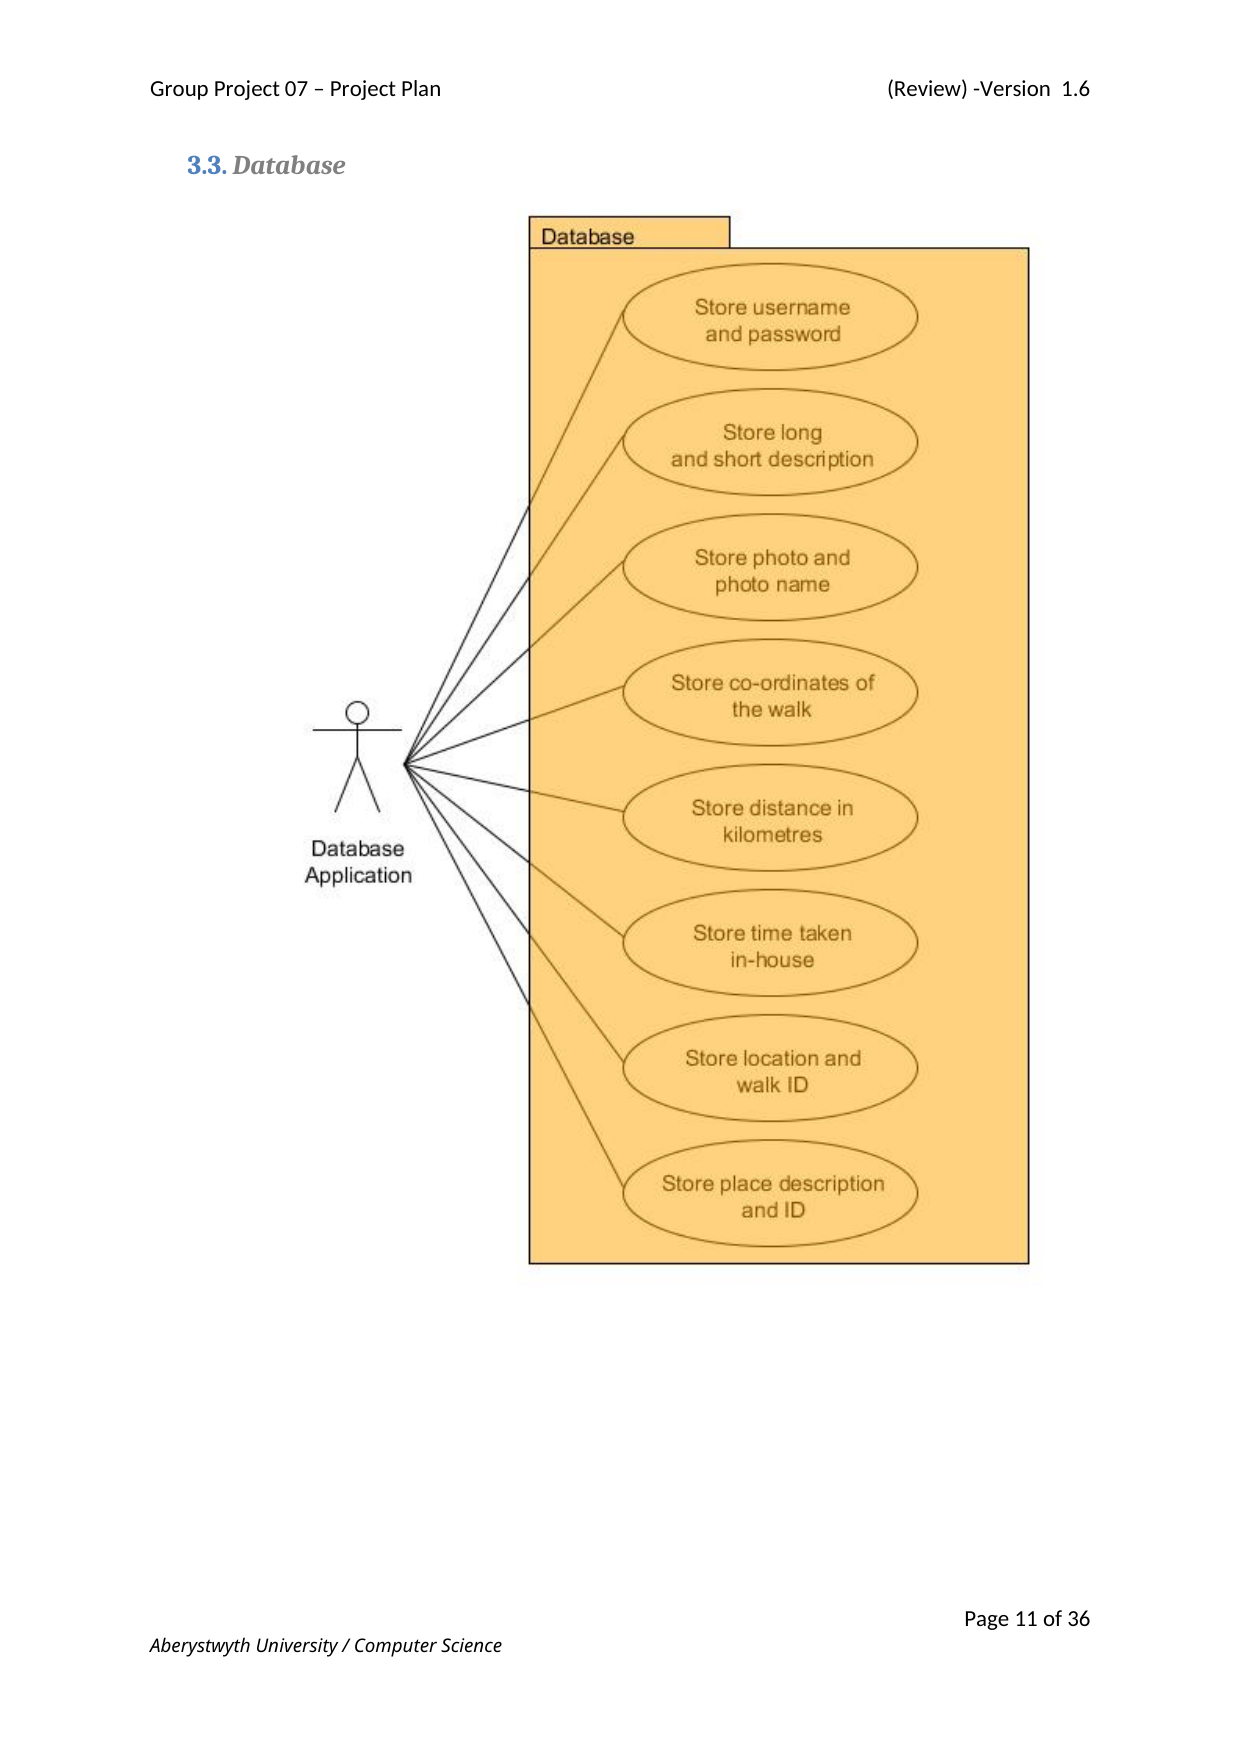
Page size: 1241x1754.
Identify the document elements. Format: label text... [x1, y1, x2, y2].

subtitle Database [187, 150, 1090, 181]
